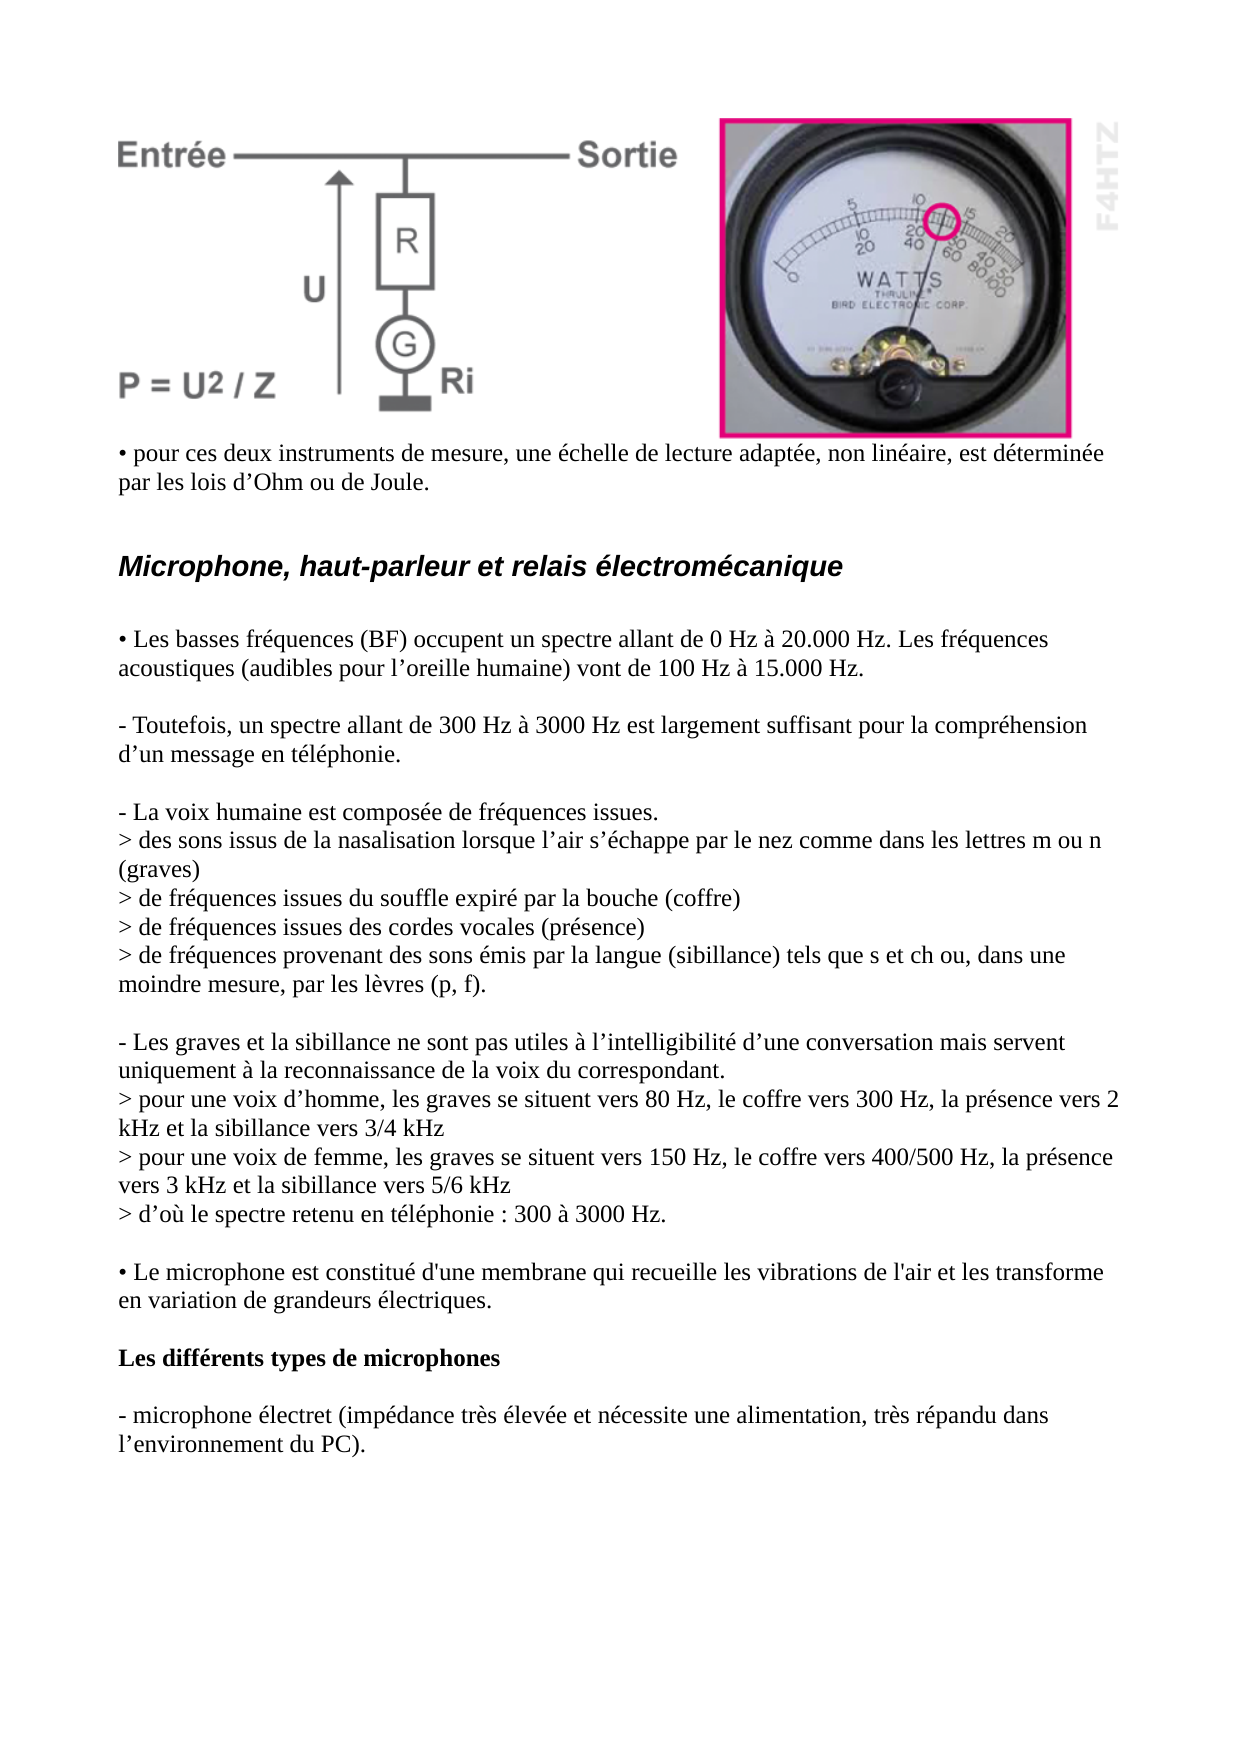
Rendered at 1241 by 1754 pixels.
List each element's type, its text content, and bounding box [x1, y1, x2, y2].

subtitle Microphone, haut-parleur et relais électromécanique [118, 549, 1122, 583]
text > de fréquences issues des cordes vocales (présence) [118, 912, 1122, 940]
text • Le microphone est constitué d'une membrane qui recueille les vibrations de l'air et les transforme en variation de grandeurs électriques. [118, 1257, 1122, 1314]
text > des sons issus de la nasalisation lorsque l’air s’échappe par le nez comme dans les lettres m ou n (graves) [118, 825, 1122, 883]
text - microphone électret (impédance très élevée et nécessite une alimentation, très répandu dans l’environnement du PC). [118, 1400, 1122, 1458]
text - Toutefois, un spectre allant de 300 Hz à 3000 Hz est largement suffisant pour la compréhension d’un message en téléphonie. [118, 710, 1122, 768]
text • pour ces deux instruments de mesure, une échelle de lecture adaptée, non linéaire, est déterminée par les lois d’Ohm ou de Joule. [118, 438, 1122, 496]
text - La voix humaine est composée de fréquences issues. [118, 797, 1122, 825]
text • Les basses fréquences (BF) occupent un spectre allant de 0 Hz à 20.000 Hz. Les fréquences acoustiques (audibles pour l’oreille humaine) vont de 100 Hz à 15.000 Hz. [118, 624, 1122, 682]
text > de fréquences issues du souffle expiré par la bouche (coffre) [118, 883, 1122, 912]
text > de fréquences provenant des sons émis par la langue (sibillance) tels que s et ch ou, dans une moindre mesure, par les lèvres (p, f). [118, 940, 1122, 998]
text > pour une voix de femme, les graves se situent vers 150 Hz, le coffre vers 400/500 Hz, la présence vers 3 kHz et la sibillance vers 5/6 kHz [118, 1142, 1122, 1199]
text - Les graves et la sibillance ne sont pas utiles à l’intelligibilité d’une conversation mais servent uniquement à la reconnaissance de la voix du correspondant. [118, 1027, 1122, 1084]
picture [118, 118, 1119, 439]
text Les différents types de microphones [118, 1343, 1122, 1372]
text > pour une voix d’homme, les graves se situent vers 80 Hz, le coffre vers 300 Hz, la présence vers 2 kHz et la sibillance vers 3/4 kHz [118, 1084, 1122, 1142]
text > d’où le spectre retenu en téléphonie : 300 à 3000 Hz. [118, 1199, 1122, 1228]
